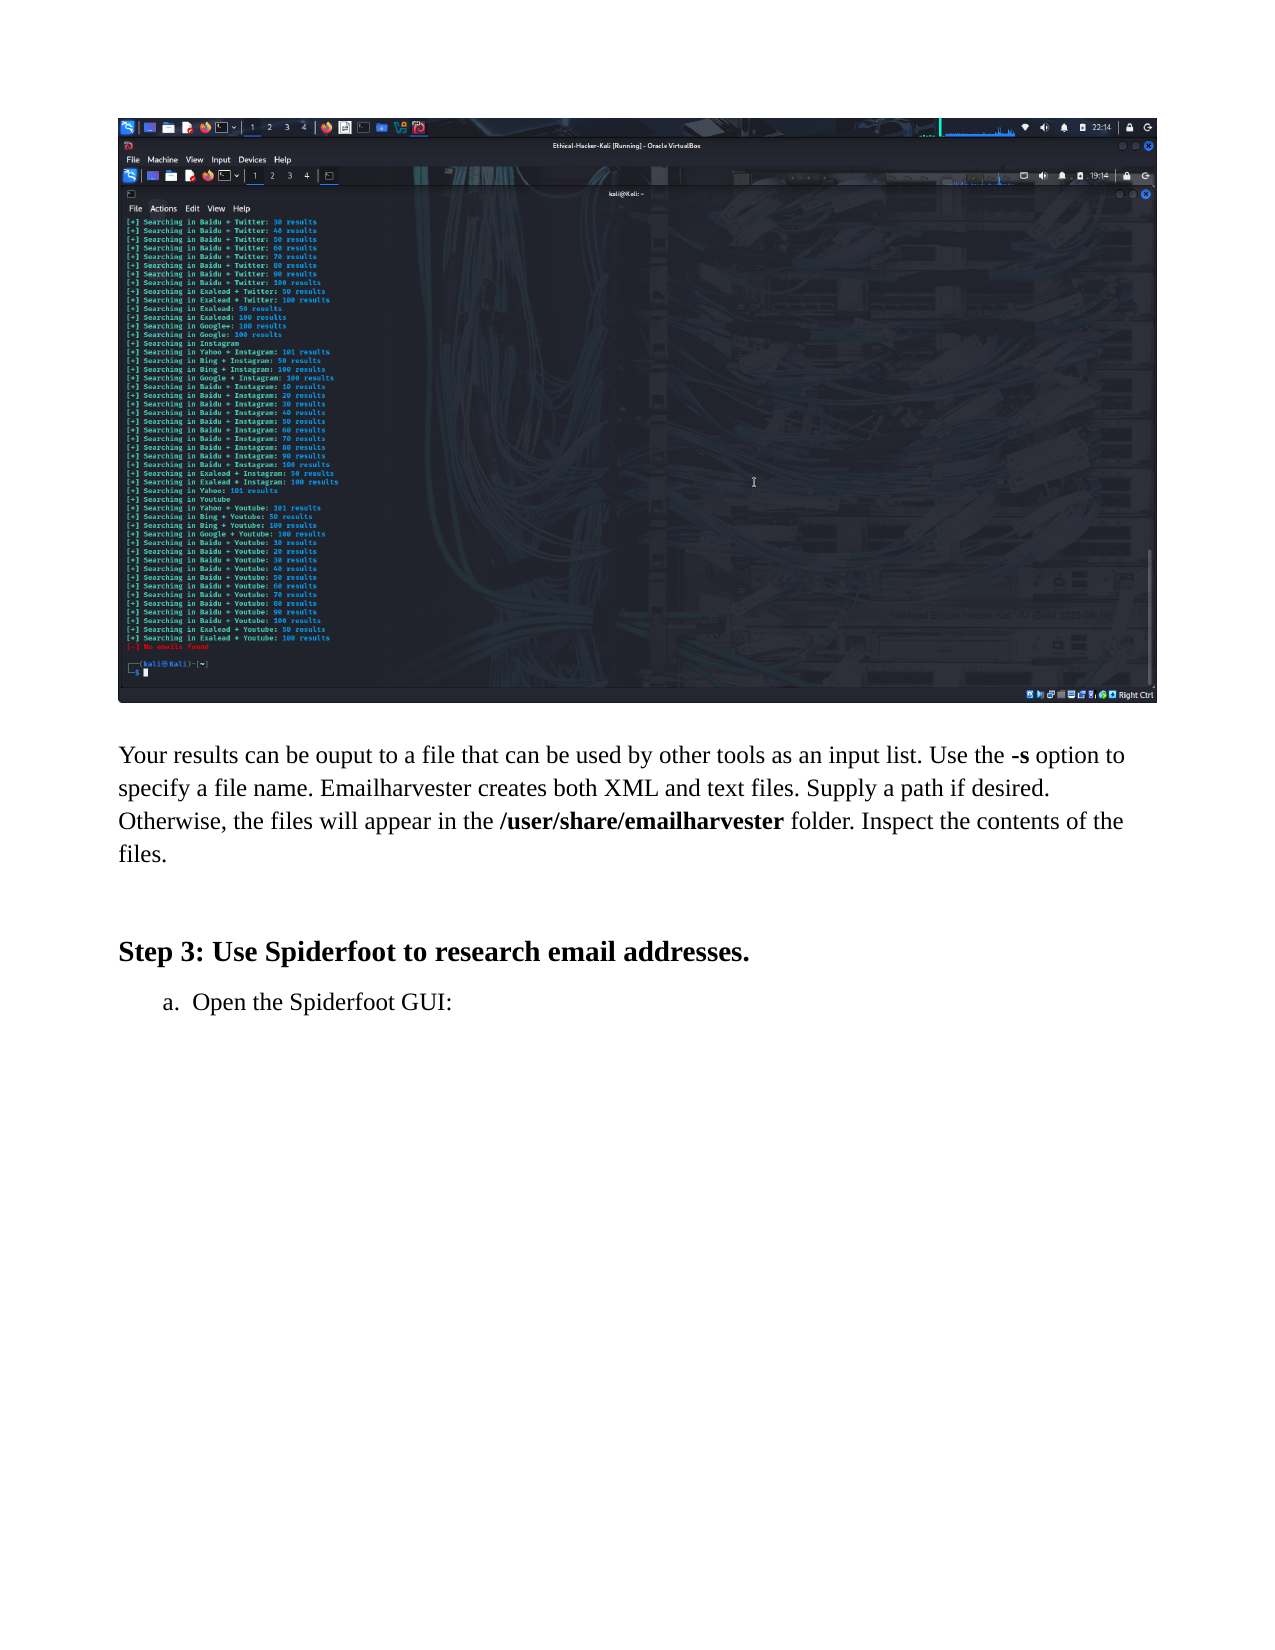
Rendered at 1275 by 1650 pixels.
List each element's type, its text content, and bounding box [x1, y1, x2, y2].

picture [118, 118, 1157, 703]
text Your results can be ouput to a file that can be used by other tools as an input list. Use the -s option to specify a file name. Emailharvester creates both XML and text files. Supply a path if desired. Otherwise, the files will appear in the /user/share/emailharvester folder. Inspect the contents of the files. [118, 740, 1157, 867]
list Open the Spiderfoot GUI: [162, 987, 1157, 1016]
subtitle Step 3: Use Spiderfoot to research email addresses. [118, 934, 1157, 967]
